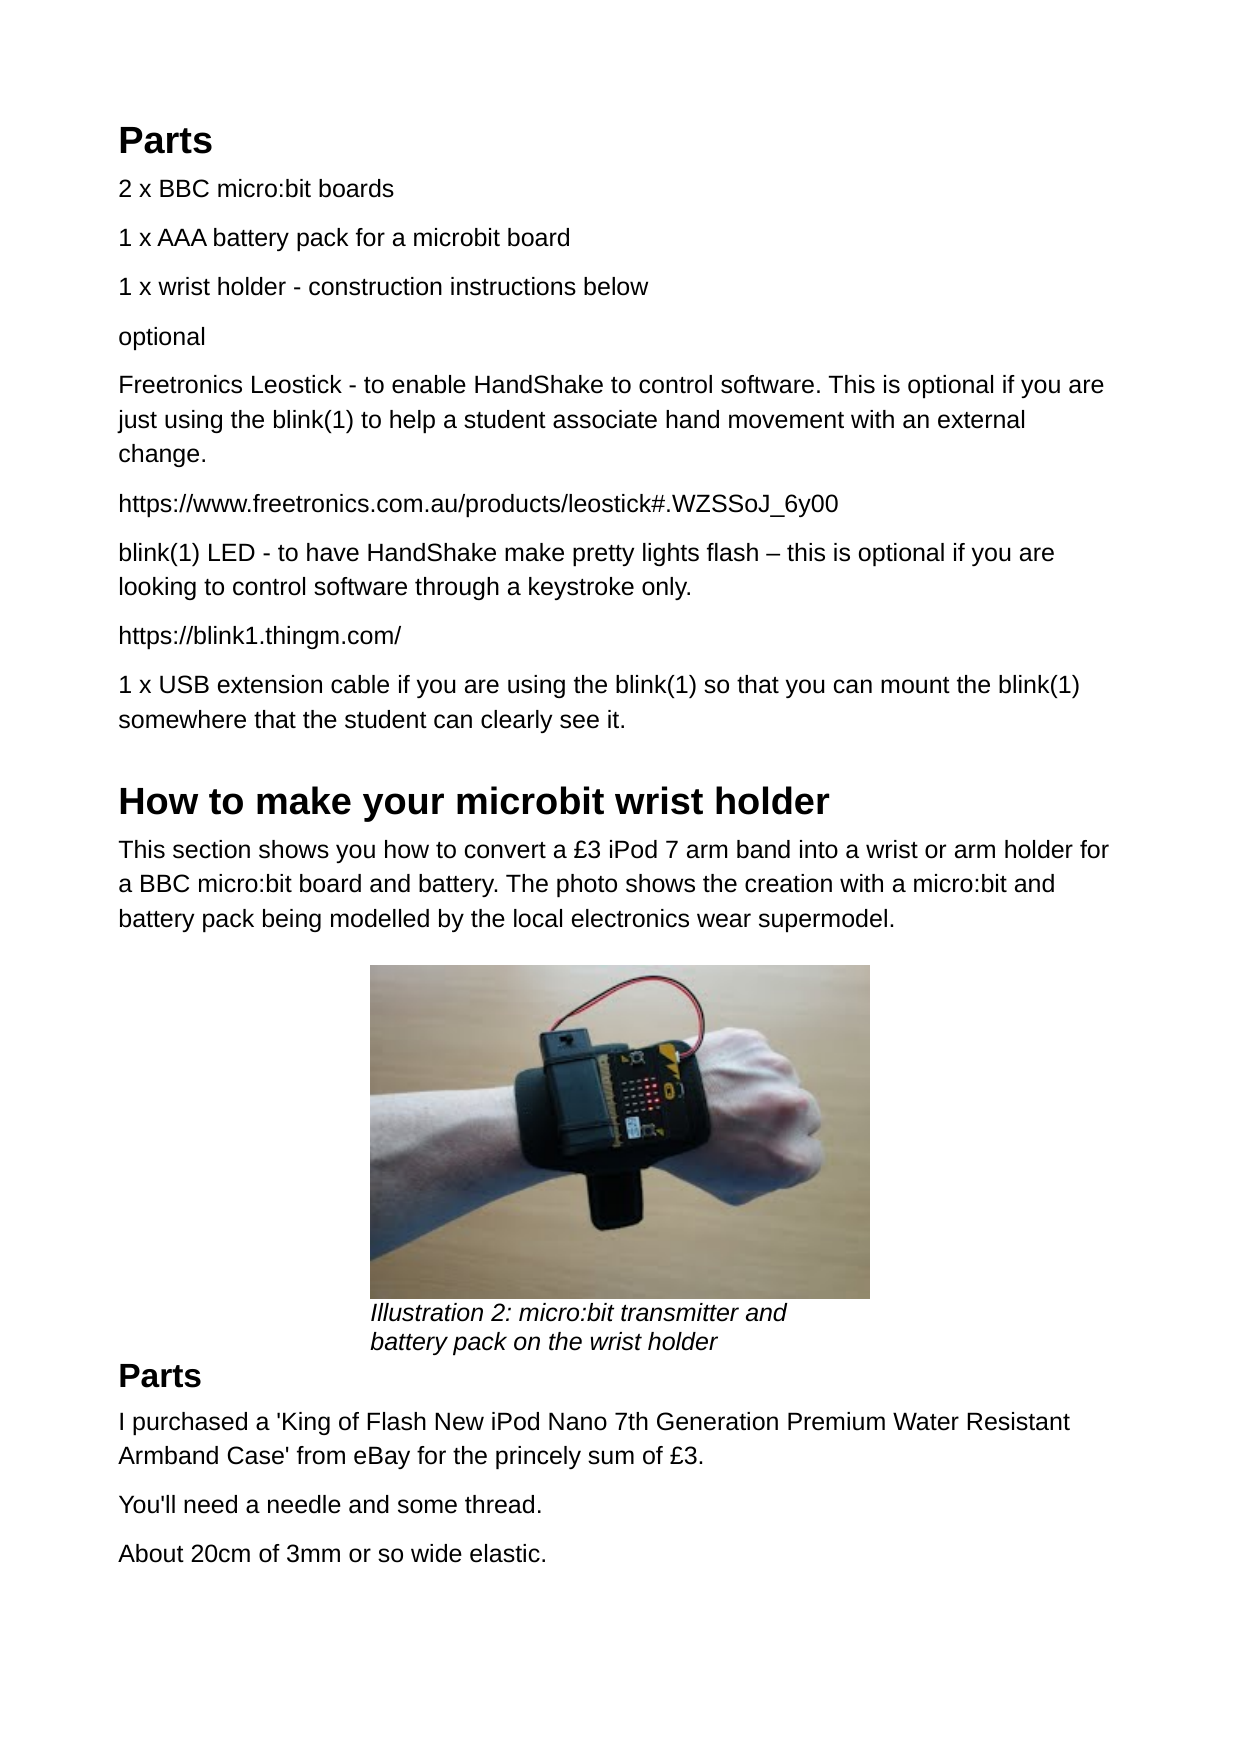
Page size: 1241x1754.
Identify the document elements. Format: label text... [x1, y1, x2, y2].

subtitle How to make your microbit wrist holder [118, 779, 1122, 822]
text https://blink1.thingm.com/ [118, 621, 1122, 650]
text I purchased a 'King of Flash New iPod Nano 7th Generation Premium Water Resistant Armband Case' from eBay for the princely sum of £3. [118, 1407, 1122, 1470]
text 1 x USB extension cable if you are using the blink(1) so that you can mount the blink(1) somewhere that the student can clearly see it. [118, 670, 1122, 733]
text 1 x wrist holder - construction instructions below [118, 272, 1122, 301]
text Illustration 2: micro:bit transmitter and battery pack on the wrist holder [370, 1299, 870, 1356]
subtitle Parts [118, 974, 1122, 1394]
subtitle Parts [118, 118, 1122, 162]
text optional [118, 321, 1122, 350]
text Freetronics Leostick - to enable HandShake to control software. This is optional if you are just using the blink(1) to help a student associate hand movement with an external change. [118, 371, 1122, 468]
text 2 x BBC micro:bit boards [118, 174, 1122, 203]
text 1 x AAA battery pack for a microbit board [118, 223, 1122, 252]
text This section shows you how to convert a £3 iPod 7 arm band into a wrist or arm holder for a BBC micro:bit board and battery. The photo shows the creation with a micro:bit and battery pack being modelled by the local electronics wear supermodel. [118, 835, 1122, 933]
text About 20cm of 3mm or so wide elastic. [118, 1539, 1122, 1568]
text blink(1) LED - to have HandShake make pretty lights flash – this is optional if you are looking to control software through a keystroke only. [118, 538, 1122, 601]
text You'll need a needle and some thread. [118, 1490, 1122, 1519]
subtitle [370, 953, 870, 965]
picture [370, 965, 870, 1299]
text https://www.freetronics.com.au/products/leostick#.WZSSoJ_6y00 [118, 488, 1122, 517]
